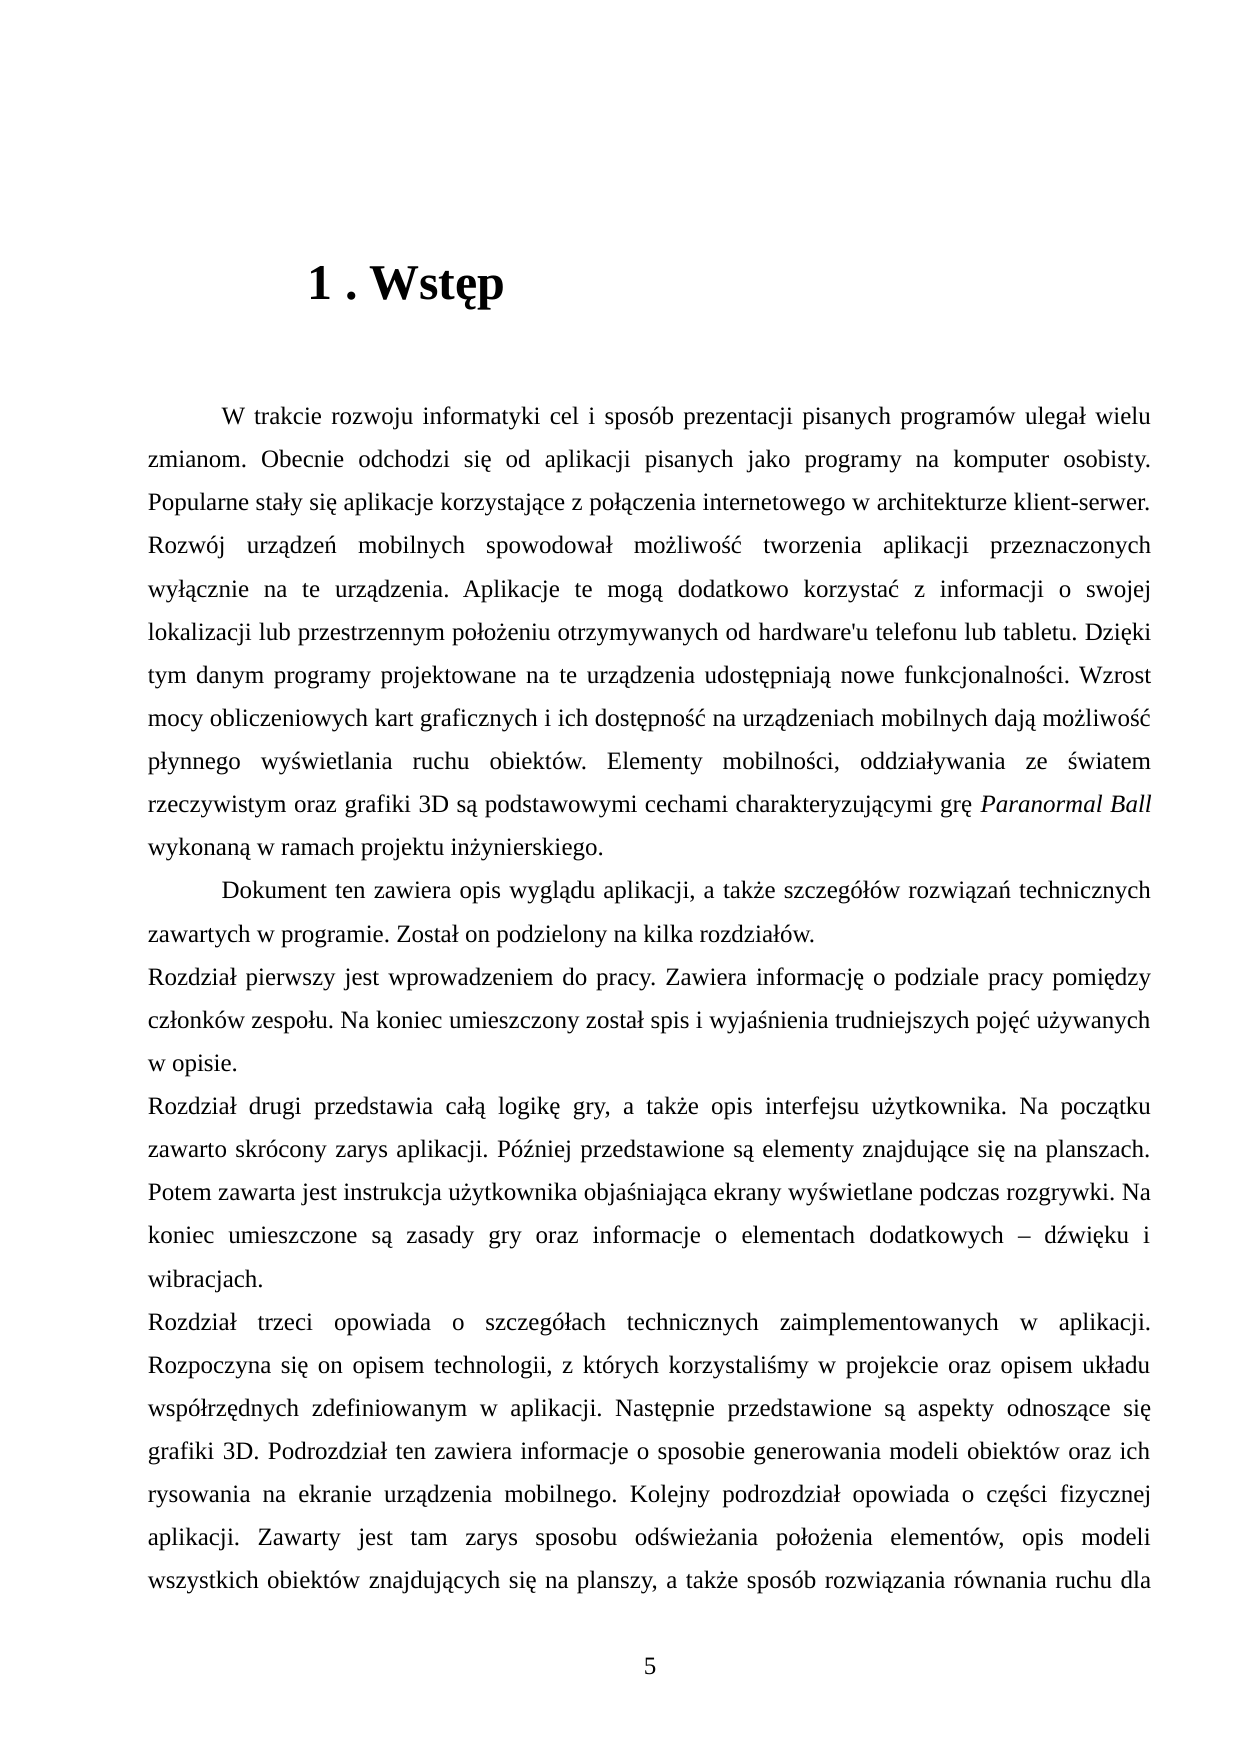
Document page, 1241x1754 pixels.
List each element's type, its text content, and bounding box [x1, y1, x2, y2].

subtitle . Wstęp [295, 253, 1152, 310]
text Rozdział trzeci opowiada o szczegółach technicznych zaimplementowanych w aplikacji. Rozpoczyna się on opisem technologii, z których korzystaliśmy w projekcie oraz opisem układu współrzędnych zdefiniowanym w aplikacji. Następnie przedstawione są aspekty odnoszące się grafiki 3D. Podrozdział ten zawiera informacje o sposobie generowania modeli obiektów oraz ich rysowania na ekranie urządzenia mobilnego. Kolejny podrozdział opowiada o części fizycznej aplikacji. Zawarty jest tam zarys sposobu odświeżania położenia elementów, opis modeli wszystkich obiektów znajdujących się na planszy, a także sposób rozwiązania równania ruchu dla [148, 1307, 1152, 1594]
text Rozdział drugi przedstawia całą logikę gry, a także opis interfejsu użytkownika. Na początku zawarto skrócony zarys aplikacji. Później przedstawione są elementy znajdujące się na planszach. Potem zawarta jest instrukcja użytkownika objaśniająca ekrany wyświetlane podczas rozgrywki. Na koniec umieszczone są zasady gry oraz informacje o elementach dodatkowych – dźwięku i wibracjach. [148, 1091, 1152, 1292]
text W trakcie rozwoju informatyki cel i sposób prezentacji pisanych programów ulegał wielu zmianom. Obecnie odchodzi się od aplikacji pisanych jako programy na komputer osobisty. Popularne stały się aplikacje korzystające z połączenia internetowego w architekturze klient-serwer. Rozwój urządzeń mobilnych spowodował możliwość tworzenia aplikacji przeznaczonych wyłącznie na te urządzenia. Aplikacje te mogą dodatkowo korzystać z informacji o swojej lokalizacji lub przestrzennym położeniu otrzymywanych od hardware'u telefonu lub tabletu. Dzięki tym danym programy projektowane na te urządzenia udostępniają nowe funkcjonalności. Wzrost mocy obliczeniowych kart graficznych i ich dostępność na urządzeniach mobilnych dają możliwość płynnego wyświetlania ruchu obiektów. Elementy mobilności, oddziaływania ze światem rzeczywistym oraz grafiki 3D są podstawowymi cechami charakteryzującymi grę Paranormal Ball wykonaną w ramach projektu inżynierskiego. [148, 401, 1152, 861]
text Dokument ten zawiera opis wyglądu aplikacji, a także szczegółów rozwiązań technicznych zawartych w programie. Został on podzielony na kilka rozdziałów. [148, 876, 1152, 947]
text Rozdział pierwszy jest wprowadzeniem do pracy. Zawiera informację o podziale pracy pomiędzy członków zespołu. Na koniec umieszczony został spis i wyjaśnienia trudniejszych pojęć używanych w opisie. [148, 962, 1152, 1077]
